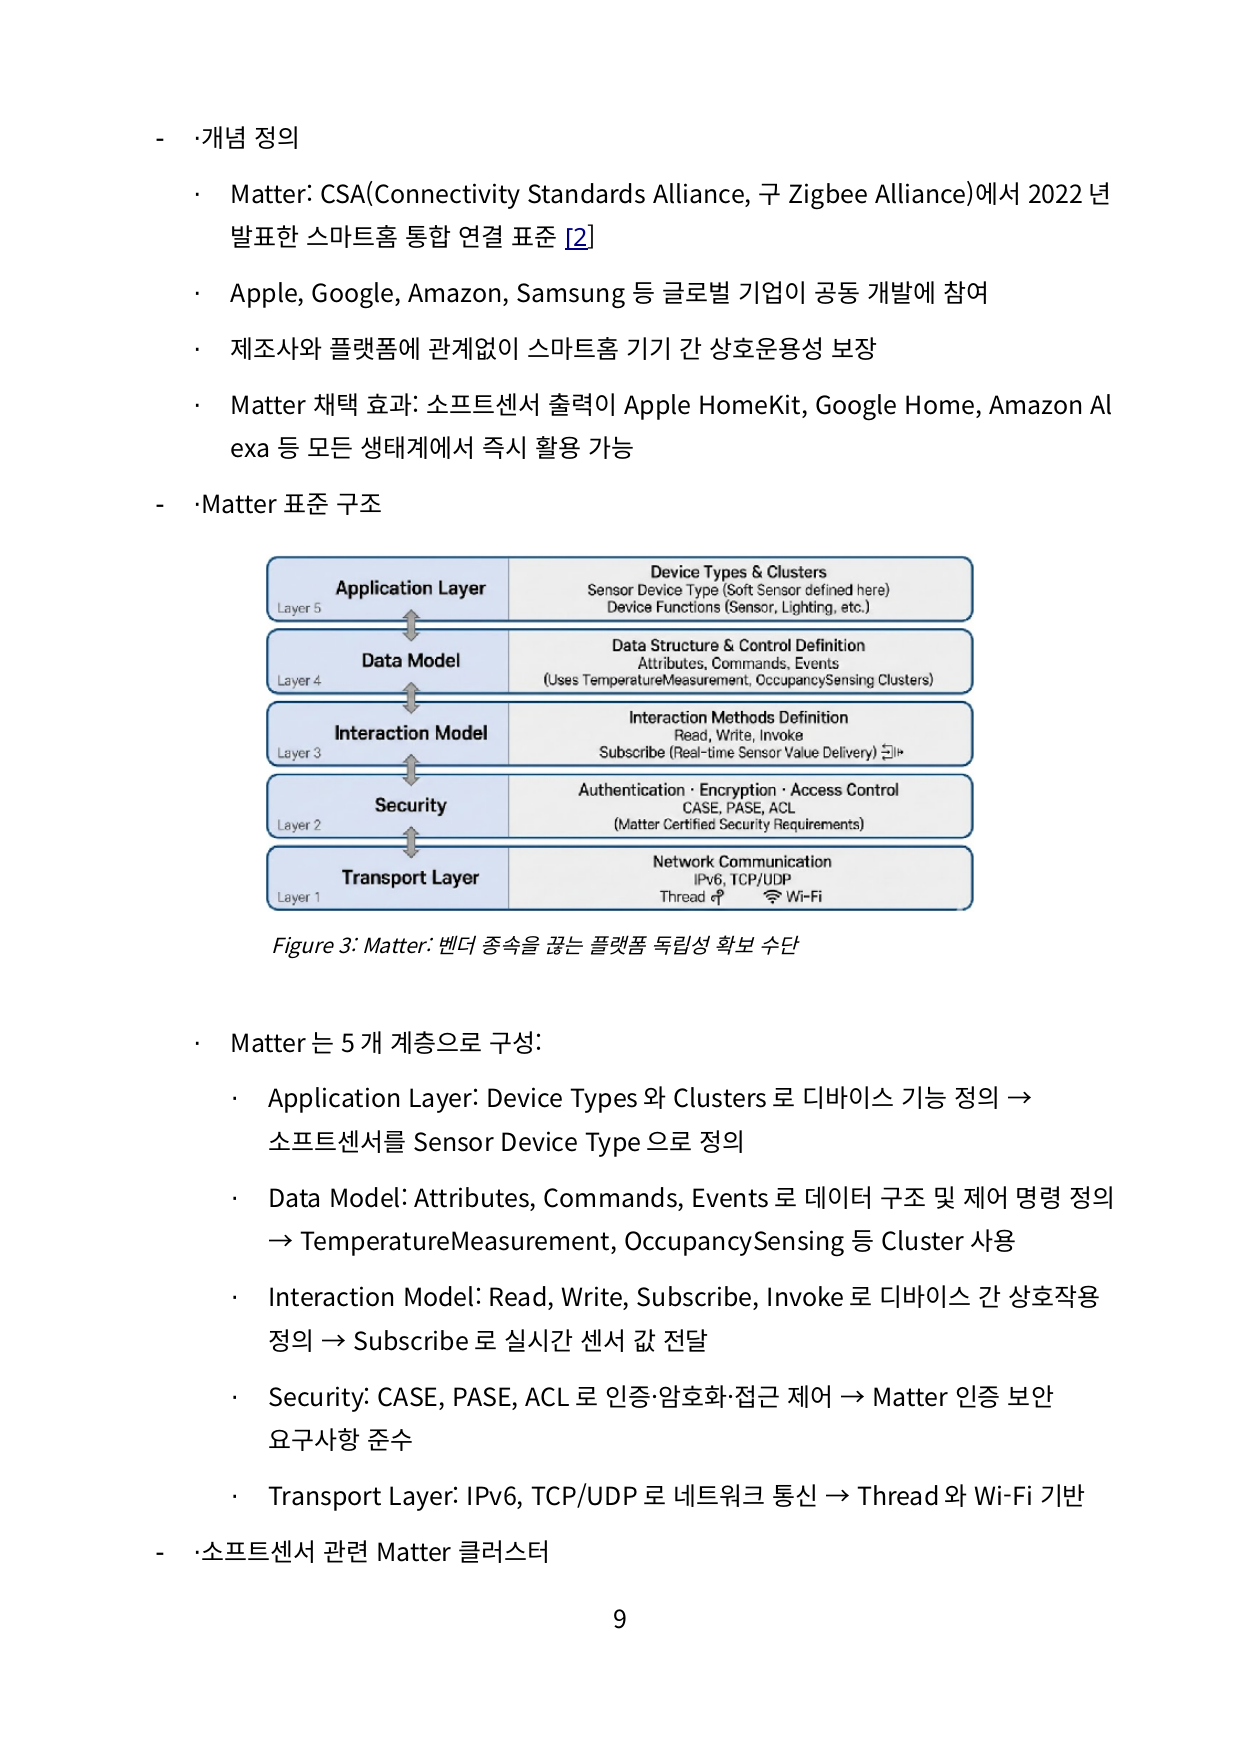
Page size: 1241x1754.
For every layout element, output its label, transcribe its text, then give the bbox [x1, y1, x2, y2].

list Data Model: Attributes, Commands, Events로 데이터 구조 및 제어 명령 정의 → TemperatureMeasurement, OccupancySensing 등 Cluster 사용 [231, 1178, 1122, 1258]
list Security: CASE, PASE, ACL로 인증·암호화·접근 제어 → Matter 인증 보안 요구사항 준수 [231, 1377, 1122, 1457]
list Apple, Google, Amazon, Samsung 등 글로벌 기업이 공동 개발에 참여 [193, 273, 1122, 310]
list Application Layer: Device Types와 Clusters로 디바이스 기능 정의 → 소프트센서를 Sensor Device Type으로 정의 [231, 1079, 1122, 1159]
list 제조사와 플랫폼에 관계없이 스마트홈 기기 간 상호운용성 보장 [193, 329, 1122, 366]
list Interaction Model: Read, Write, Subscribe, Invoke로 디바이스 간 상호작용 정의 → Subscribe로 실시간 센서 값 전달 [231, 1278, 1122, 1357]
list Matter는 5개 계층으로 구성: [193, 1023, 1122, 1059]
list ⋅Matter 표준 구조 [156, 485, 1122, 521]
list Matter: CSA(Connectivity Standards Alliance, 구 Zigbee Alliance)에서 2022년 발표한 스마트홈 통합 연결 표준 [2] [193, 174, 1122, 254]
list Transport Layer: IPv6, TCP/UDP로 네트워크 통신 → Thread와 Wi-Fi 기반 [231, 1476, 1122, 1513]
list ⋅소프트센서 관련 Matter 클러스터 [156, 1532, 1122, 1569]
list Figure 4: Matter: 벤더 종속을 끊는 플랫폼 독립성 확보 수단 [266, 912, 974, 960]
list ⋅개념 정의 [156, 118, 1122, 154]
list Matter 채택 효과: 소프트센서 출력이 Apple HomeKit, Google Home, Amazon Alexa 등 모든 생태계에서 즉시 활용 가능 [193, 385, 1122, 465]
